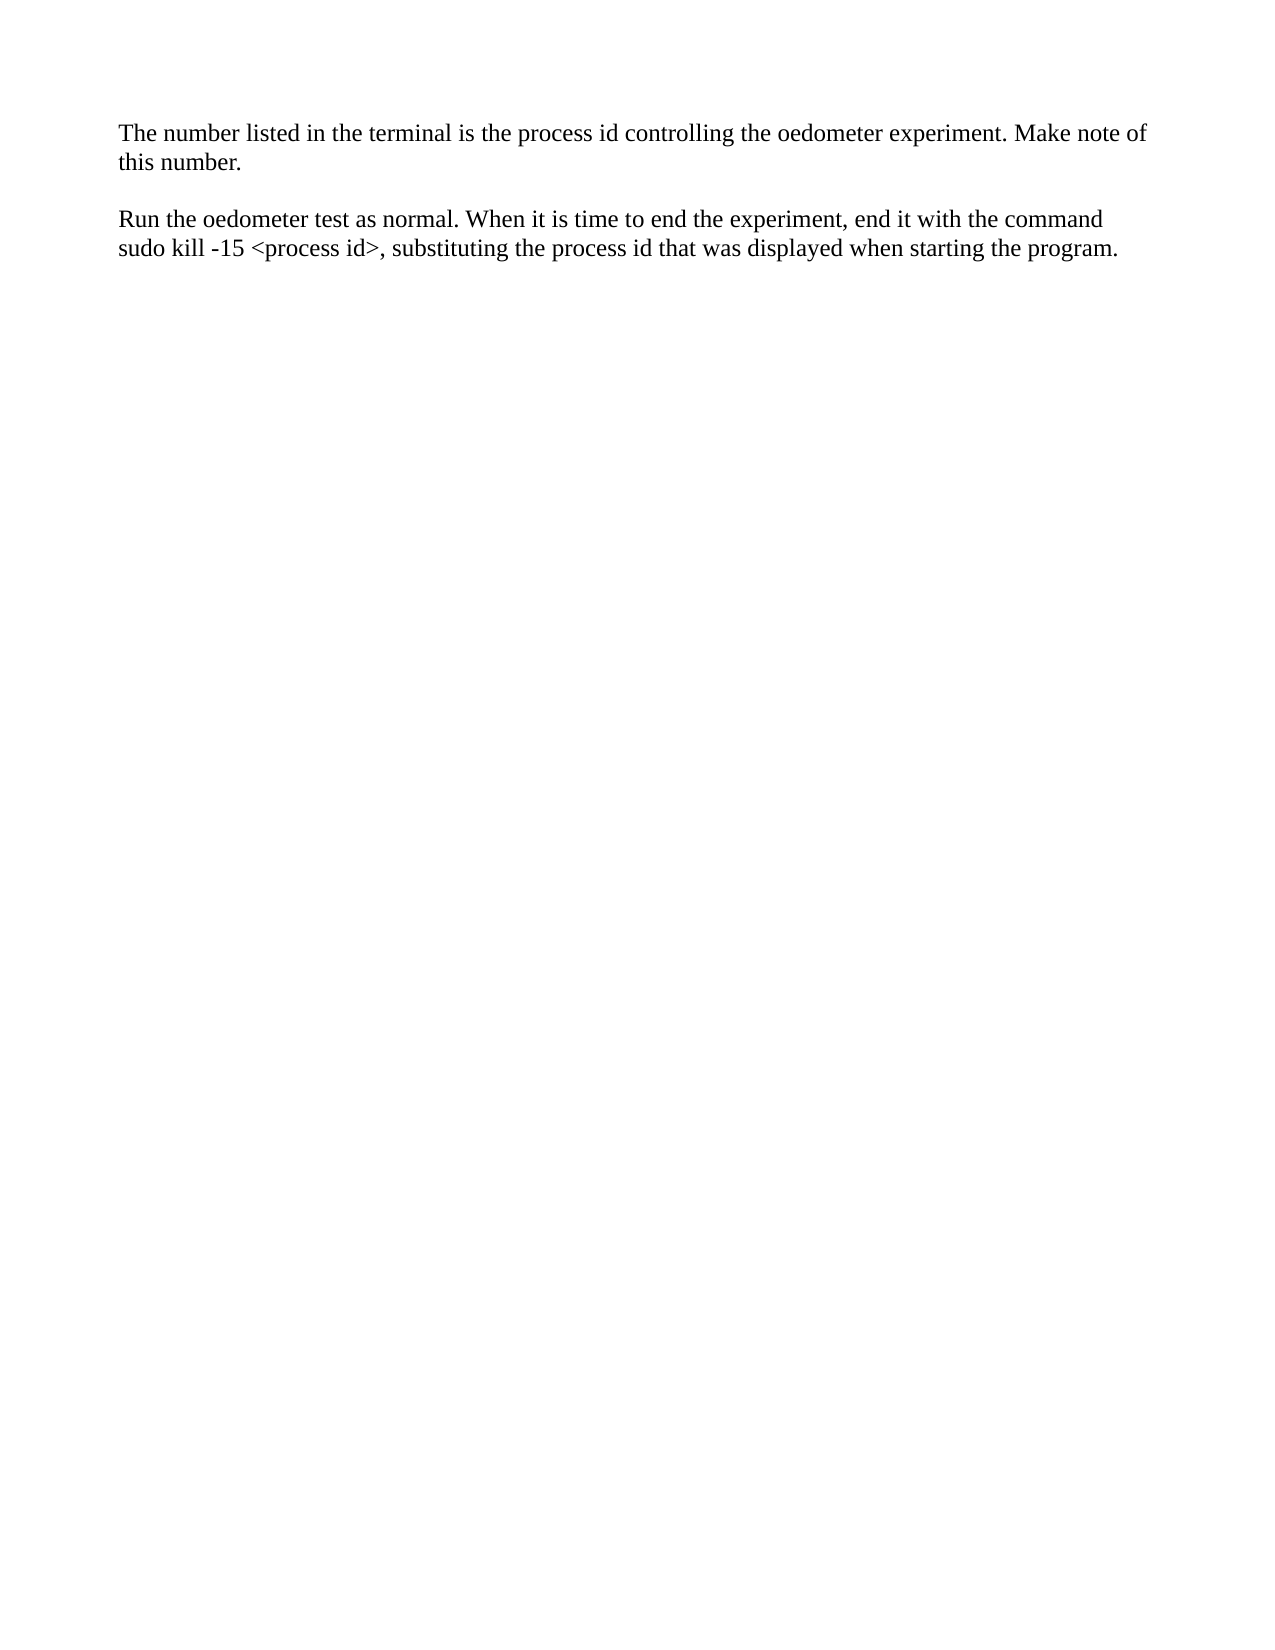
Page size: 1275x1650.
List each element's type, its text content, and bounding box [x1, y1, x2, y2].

text Run the oedometer test as normal. When it is time to end the experiment, end it with the command sudo kill -15 <process id>, substituting the process id that was displayed when starting the program. [118, 204, 1157, 262]
text The number listed in the terminal is the process id controlling the oedometer experiment. Make note of this number. [118, 118, 1157, 176]
